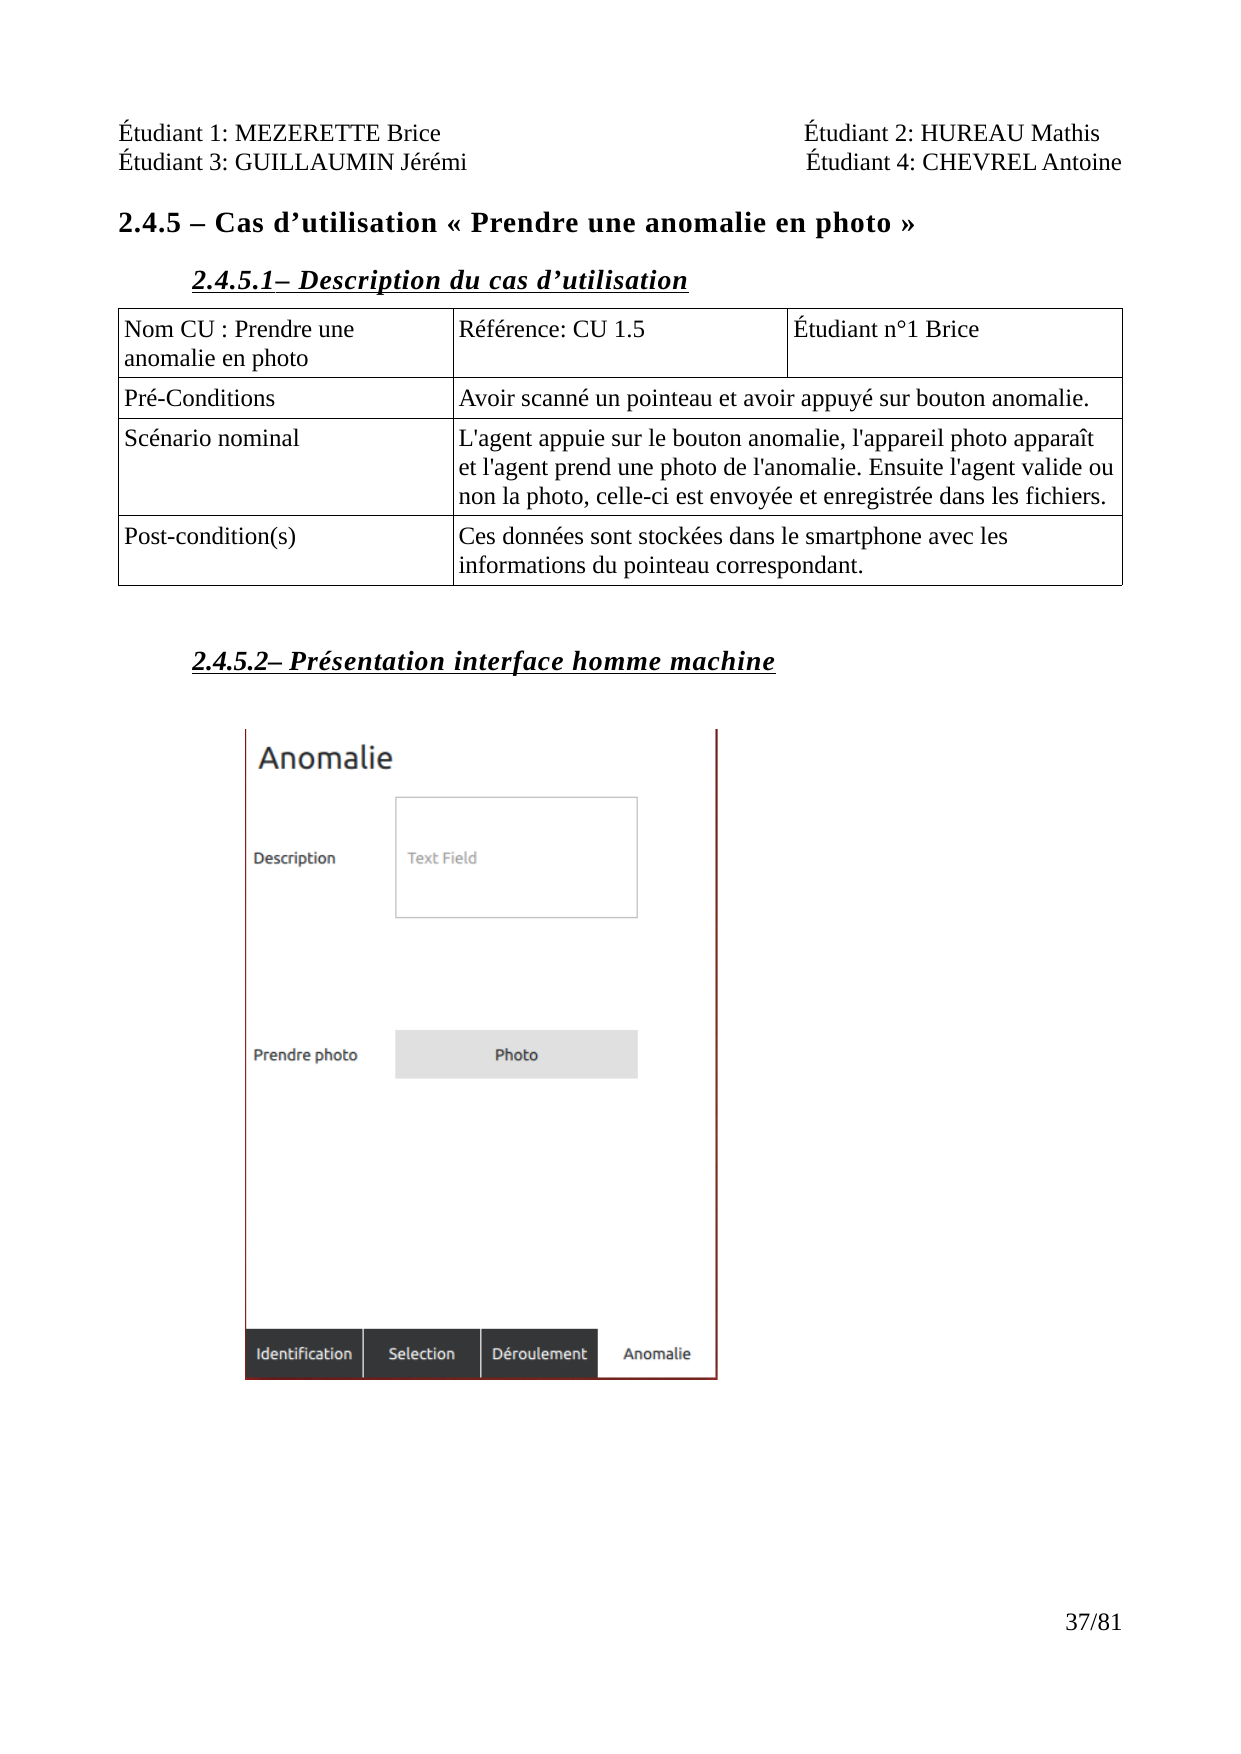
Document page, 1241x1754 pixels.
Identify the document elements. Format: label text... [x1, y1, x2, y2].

subtitle 2.4.5.2– Présentation interface homme machine [118, 645, 1122, 677]
picture [245, 729, 718, 1380]
table_cell Avoir scanné un pointeau et avoir appuyé sur bouton anomalie. [454, 378, 1122, 418]
subtitle 2.4.5 – Cas d’utilisation « Prendre une anomalie en photo » [118, 205, 1122, 239]
table_cell Ces données sont stockées dans le smartphone avec les informations du pointeau correspondant. [454, 516, 1122, 584]
table_cell L'agent appuie sur le bouton anomalie, l'appareil photo apparaît et l'agent prend une photo de l'anomalie. Ensuite l'agent valide ou non la photo, celle-ci est envoyée et enregistrée dans les fichiers. [454, 419, 1122, 515]
table_header Étudiant n°1 Brice [788, 309, 1122, 377]
table_cell Scénario nominal [119, 419, 453, 515]
table_cell Pré-Conditions [119, 378, 453, 418]
table_header Nom CU : Prendre une anomalie en photo [119, 309, 453, 377]
subtitle 2.4.5.1– Description du cas d’utilisation [118, 264, 1122, 296]
table_header Référence: CU 1.5 [454, 309, 787, 377]
table_cell Post-condition(s) [119, 516, 453, 584]
